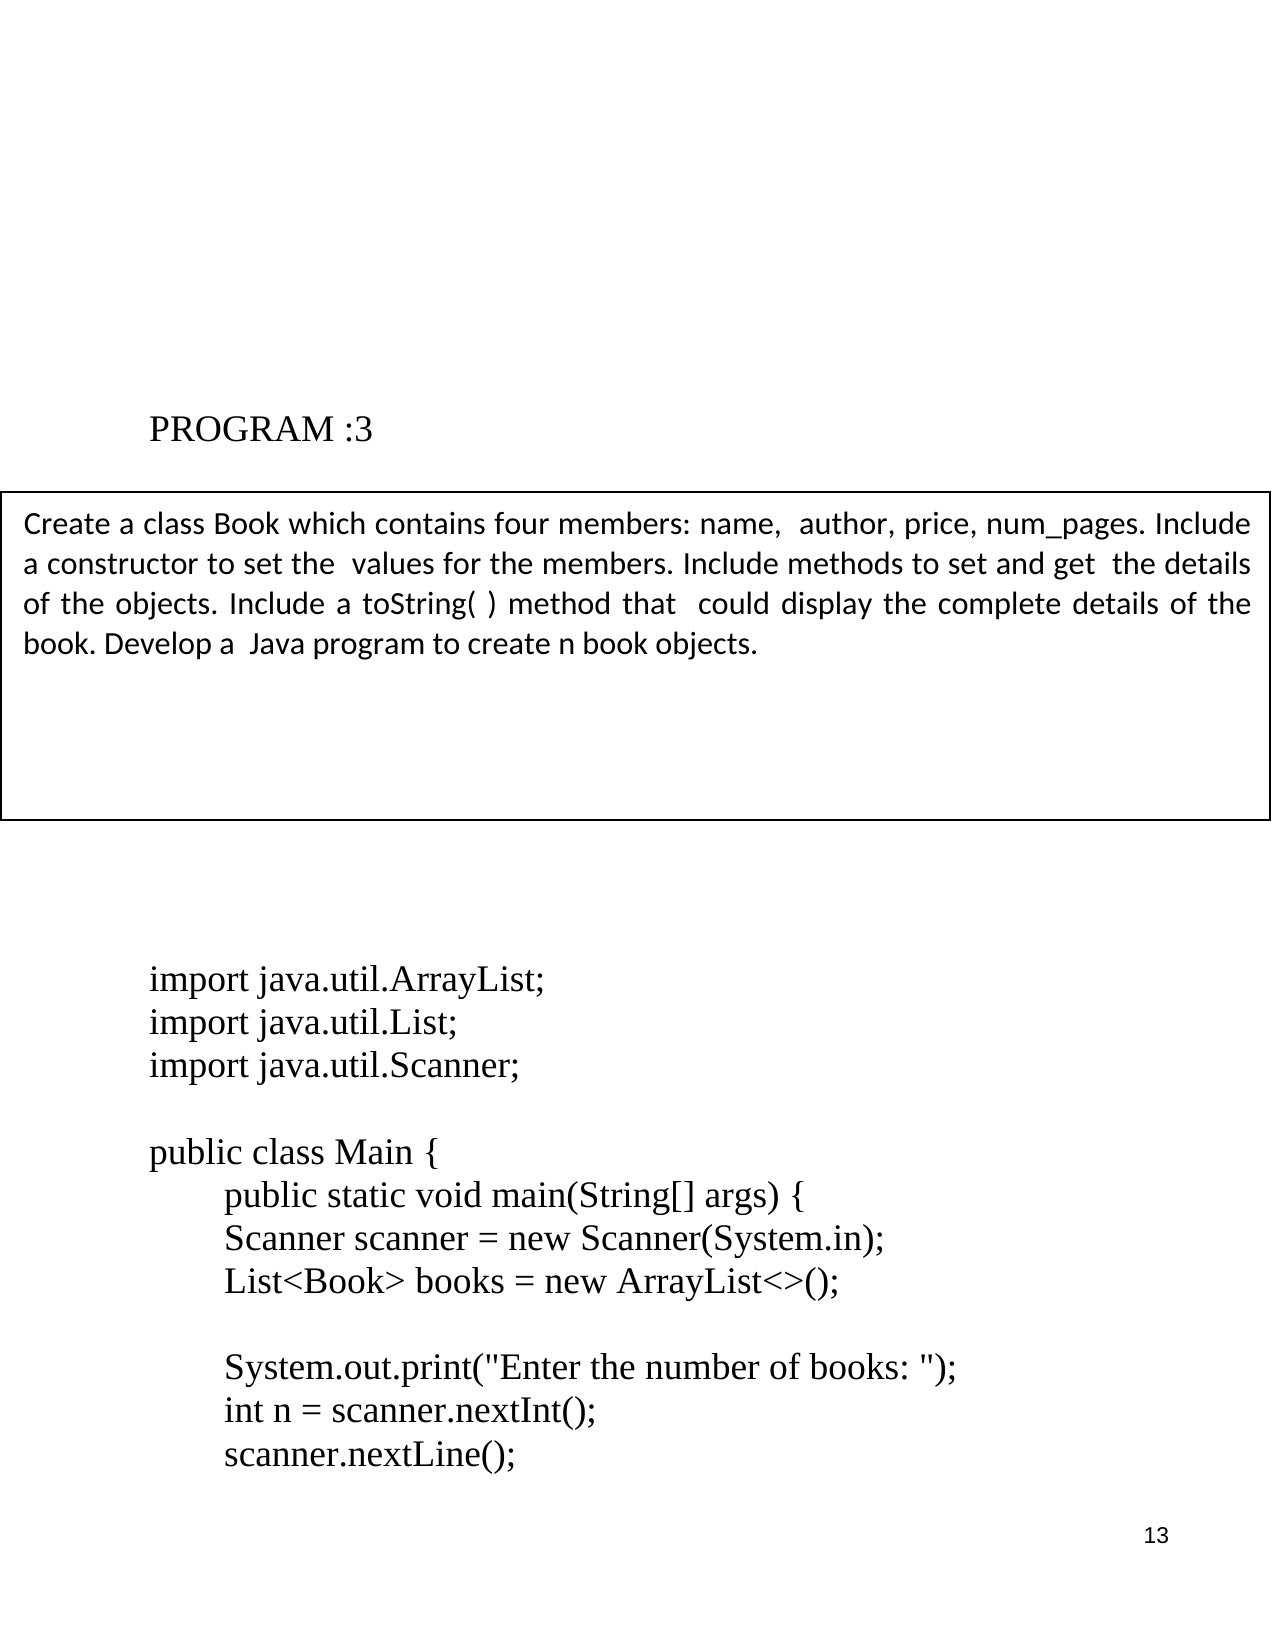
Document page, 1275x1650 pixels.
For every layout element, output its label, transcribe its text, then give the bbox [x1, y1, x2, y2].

text System.out.print("Enter the number of books: "); [149, 1345, 1169, 1388]
text List<Book> books = new ArrayList<>(); [149, 1258, 1169, 1302]
text PROGRAM :3 [149, 406, 1169, 449]
text int n = scanner.nextInt(); [149, 1388, 1169, 1431]
table_header Create a class Book which contains four members: name, author, price, num_pages. Include a constructor to set the values for the members. Include methods to set and get the details of the objects. Include a toString( ) method that could display the complete details of the book. Develop a Java program to create n book objects. [2, 493, 1269, 819]
text import java.util.Scanner; [149, 1043, 1169, 1086]
text Scanner scanner = new Scanner(System.in); [149, 1215, 1169, 1258]
text public static void main(String[] args) { [149, 1172, 1169, 1215]
text import java.util.ArrayList; [149, 957, 1169, 1000]
text scanner.nextLine(); [149, 1431, 1169, 1474]
text public class Main { [149, 1129, 1169, 1172]
text import java.util.List; [149, 1000, 1169, 1043]
